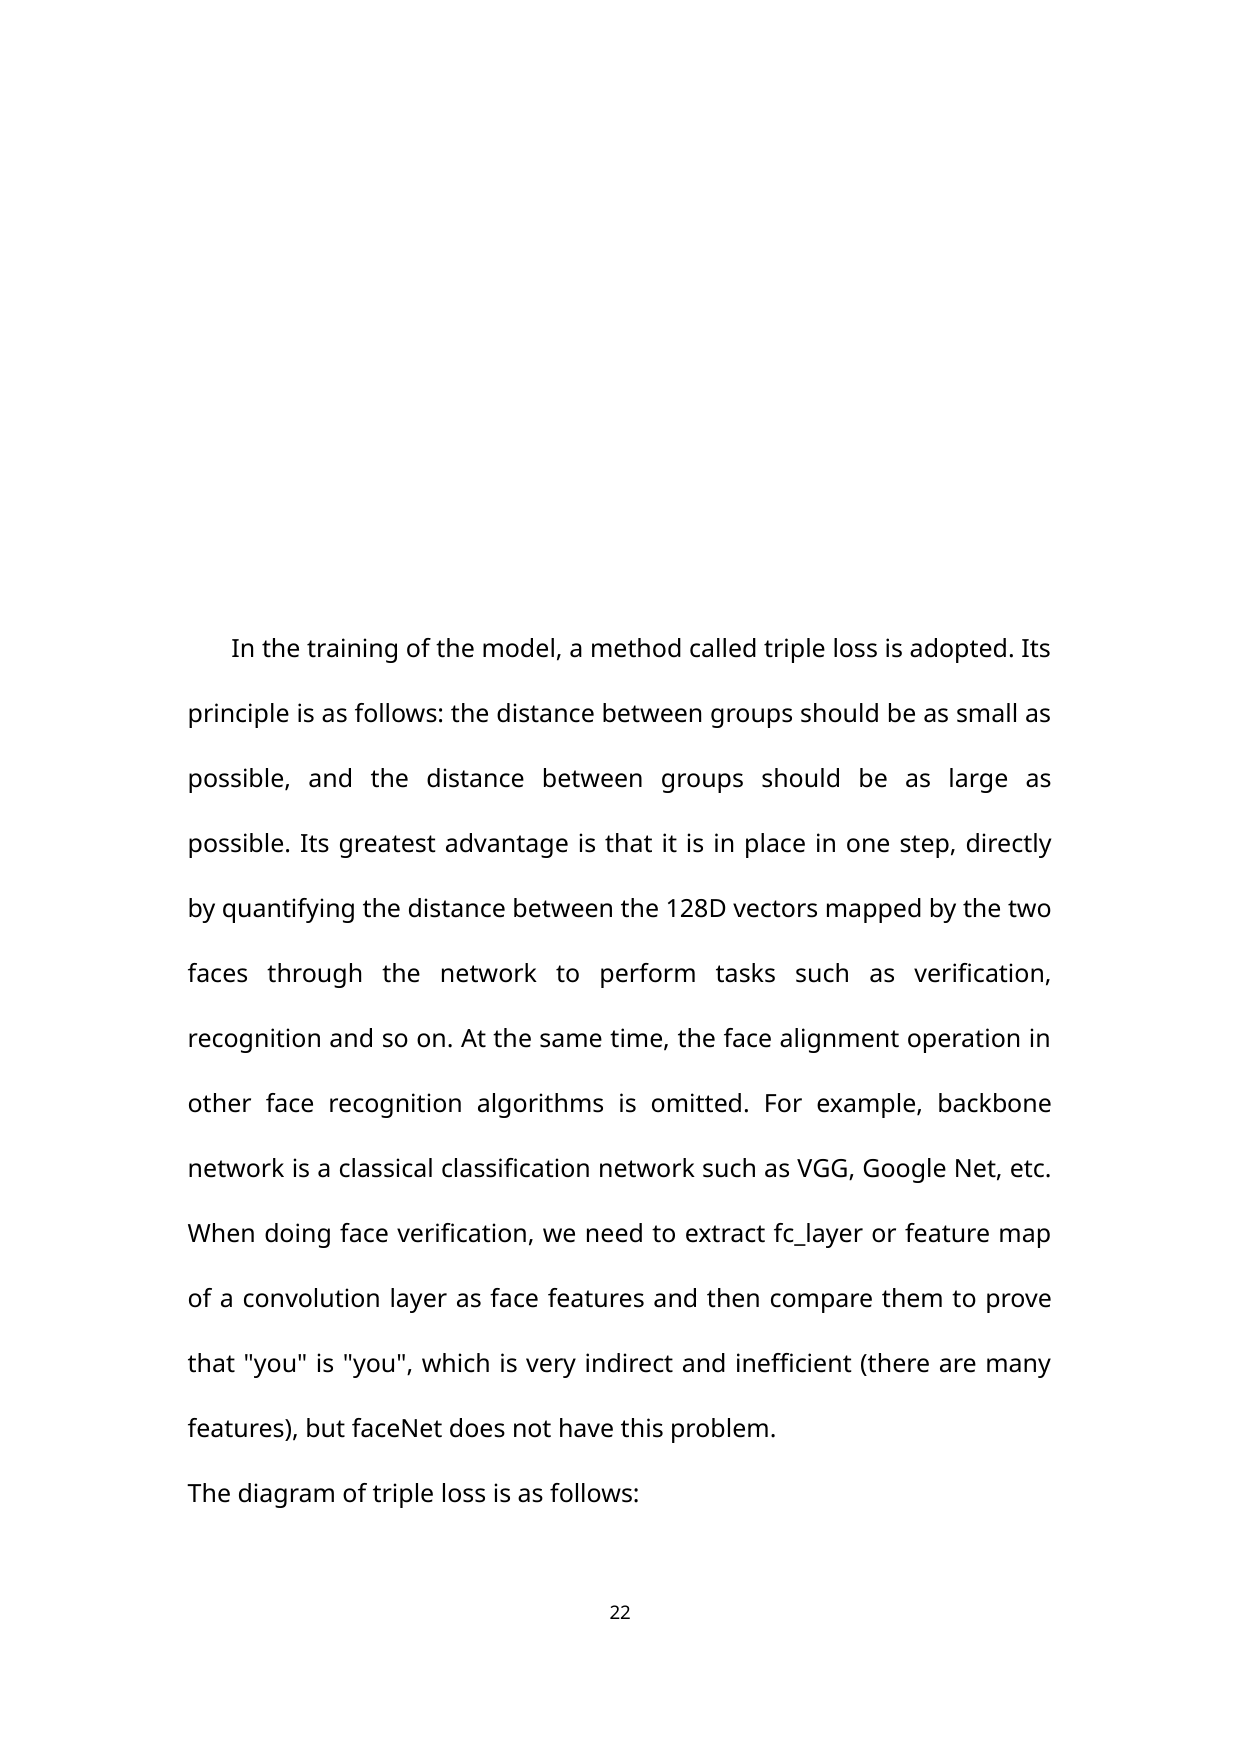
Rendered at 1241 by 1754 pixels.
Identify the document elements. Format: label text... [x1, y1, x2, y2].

text The diagram of triple loss is as follows: [187, 1460, 1053, 1525]
text In the training of the model, a method called triple loss is adopted. Its principle is as follows: the distance between groups should be as small as possible, and the distance between groups should be as large as possible. Its greatest advantage is that it is in place in one step, directly by quantifying the distance between the 128D vectors mapped by the two faces through the network to perform tasks such as verification, recognition and so on. At the same time, the face alignment operation in other face recognition algorithms is omitted. For example, backbone network is a classical classification network such as VGG, Google Net, etc. When doing face verification, we need to extract fc_layer or feature map of a convolution layer as face features and then compare them to prove that "you" is "you", which is very indirect and inefficient (there are many features), but faceNet does not have this problem. [187, 615, 1053, 1460]
